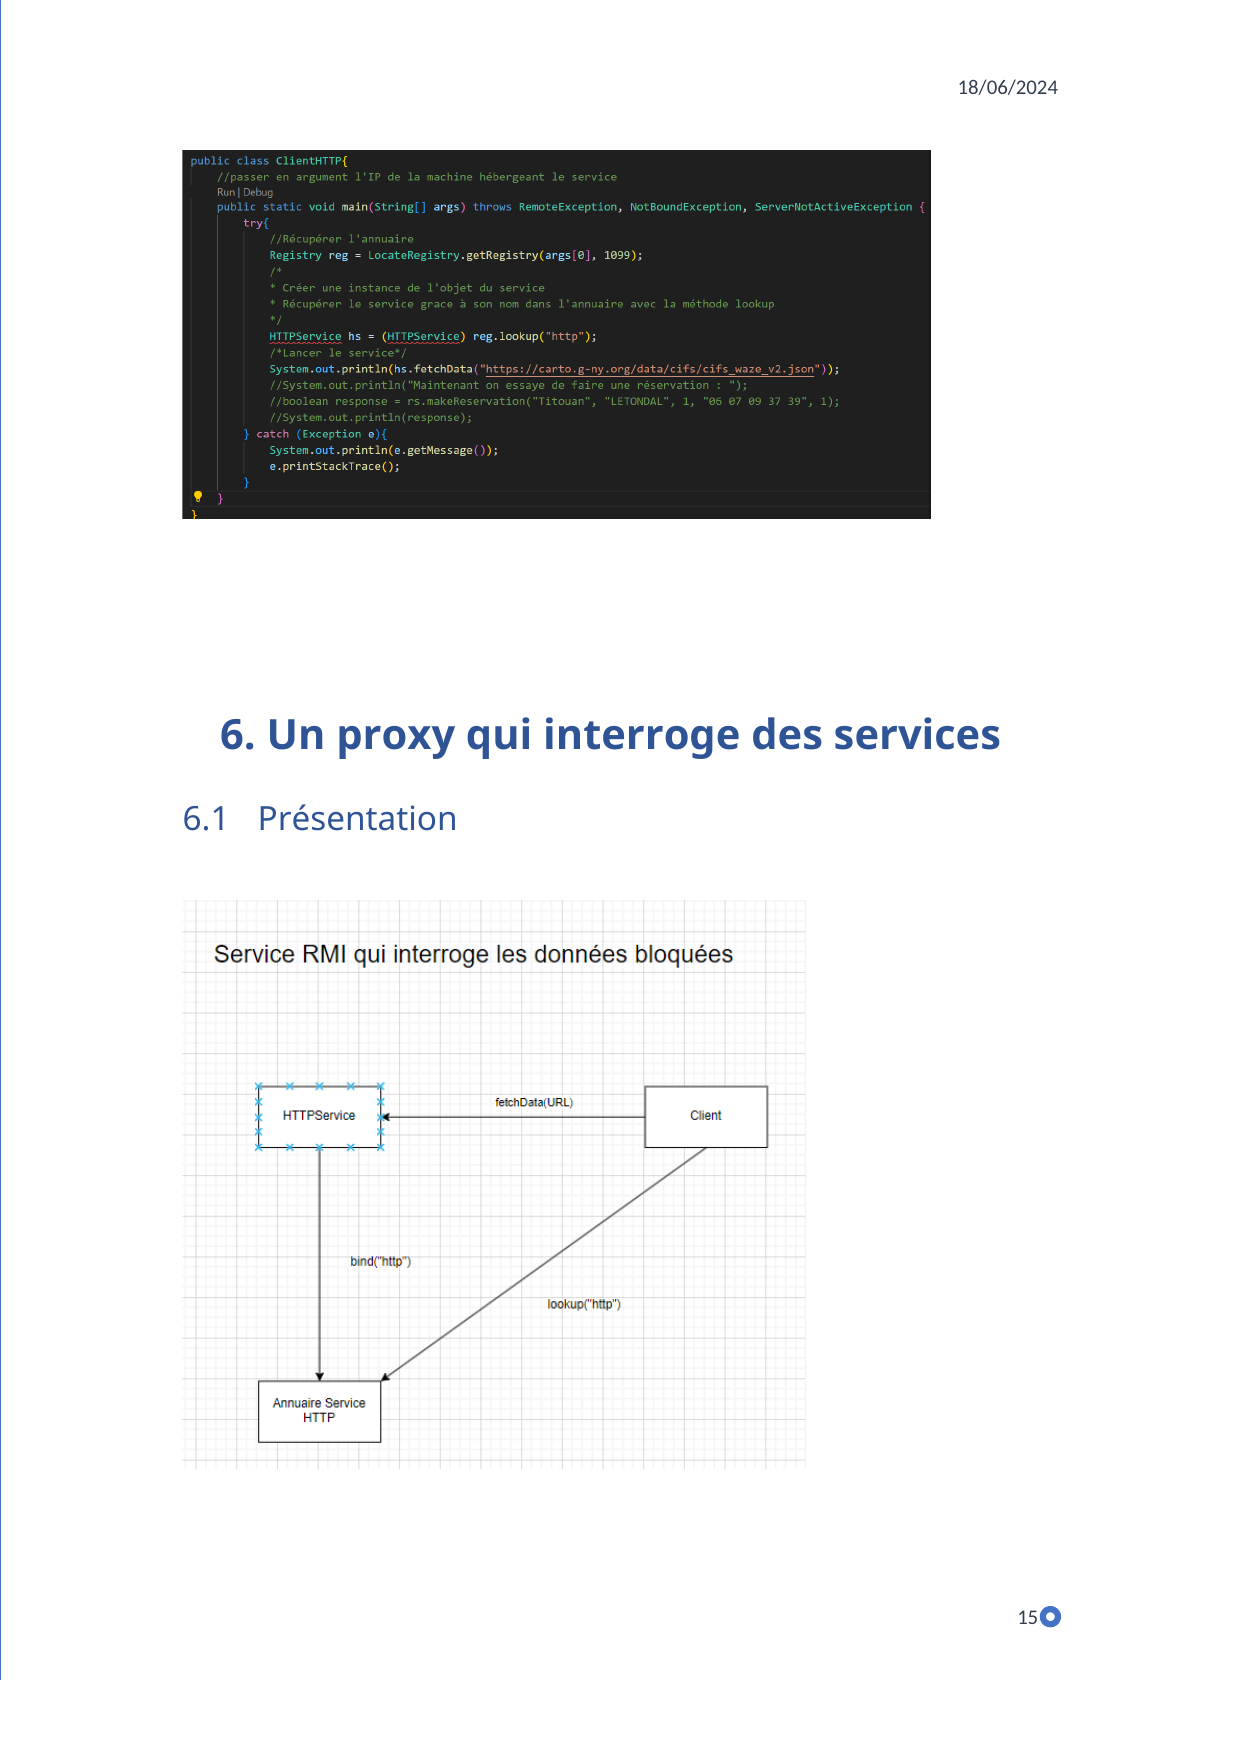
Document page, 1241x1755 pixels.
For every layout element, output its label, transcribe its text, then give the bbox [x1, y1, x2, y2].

subtitle 6. Un proxy qui interroge des services [220, 705, 1058, 761]
list Présentation [182, 795, 1058, 840]
